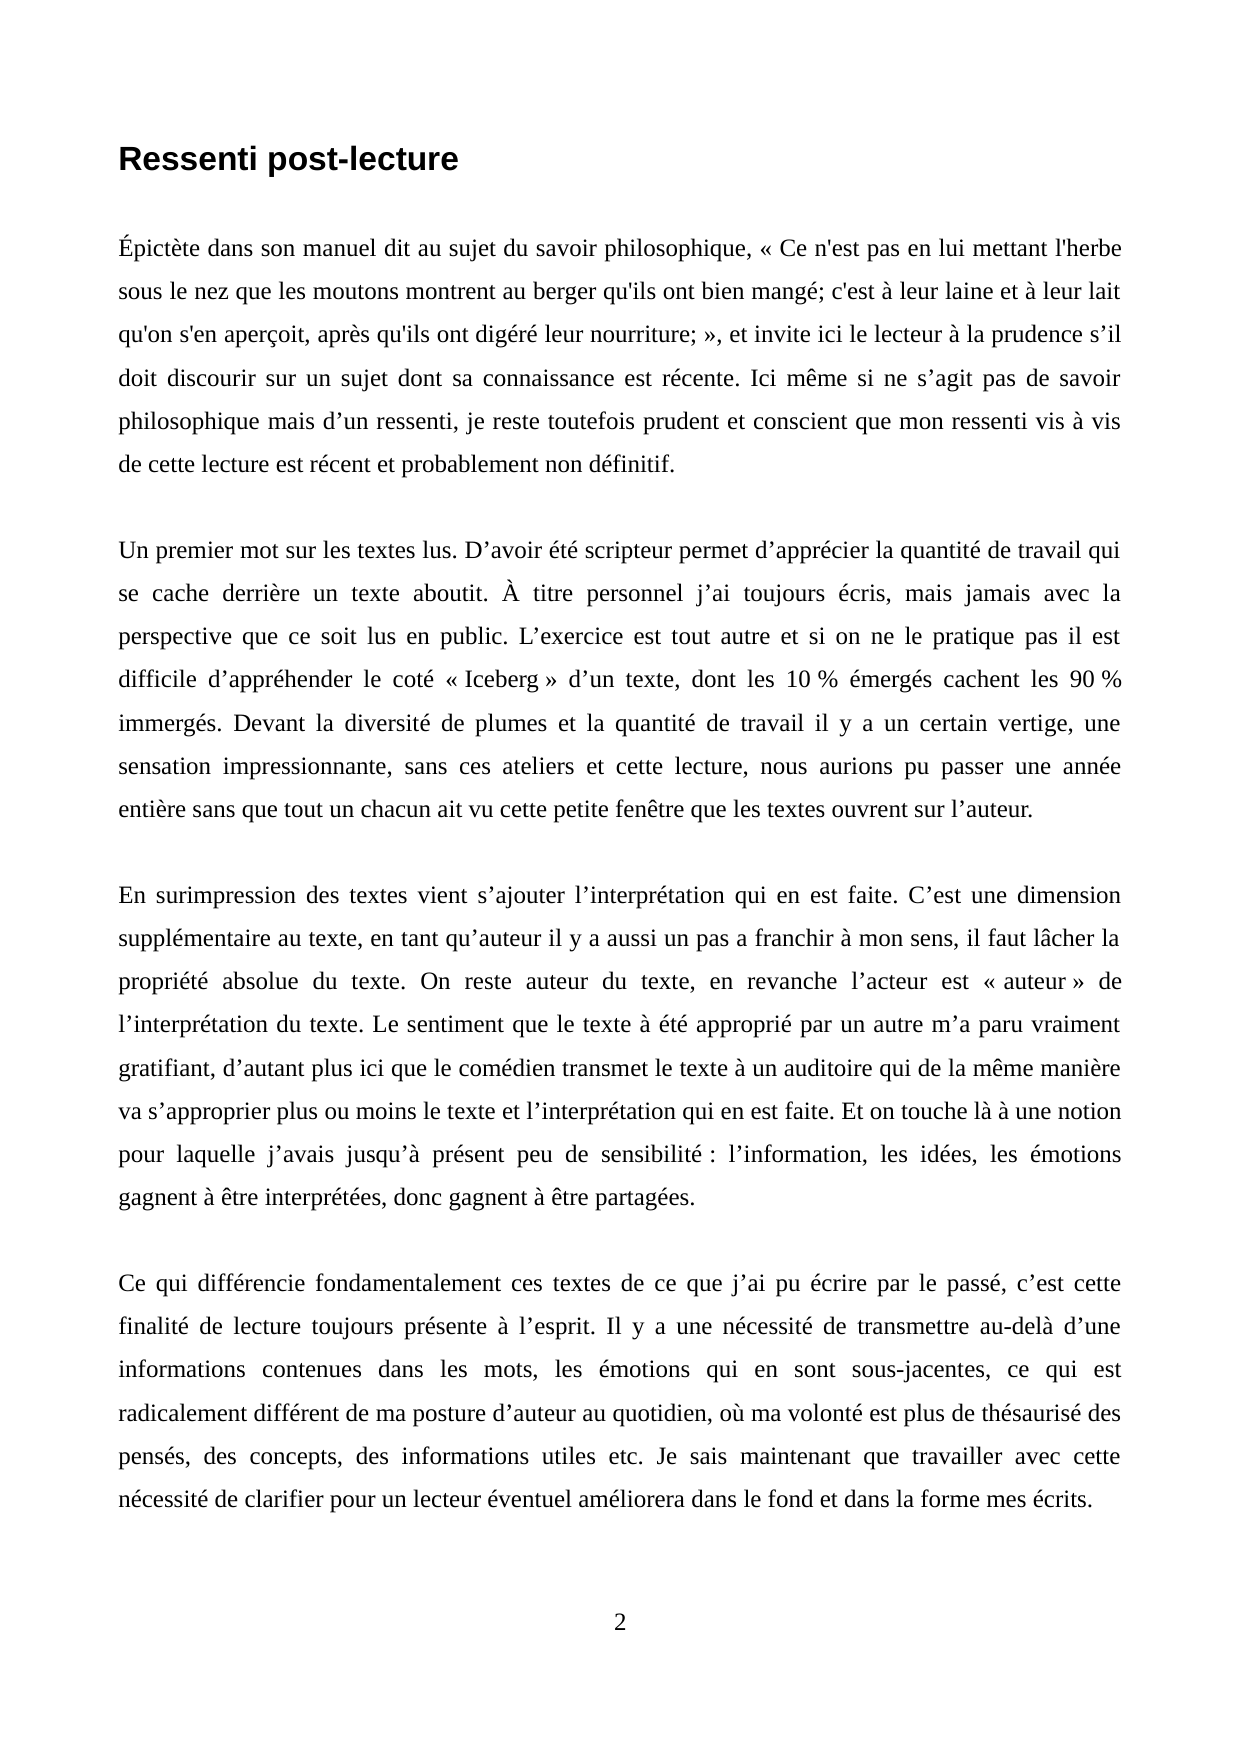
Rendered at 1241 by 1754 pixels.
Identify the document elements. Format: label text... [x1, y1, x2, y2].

text Épictète dans son manuel dit au sujet du savoir philosophique, « Ce n'est pas en lui mettant l'herbe sous le nez que les moutons montrent au berger qu'ils ont bien mangé; c'est à leur laine et à leur lait qu'on s'en aperçoit, après qu'ils ont digéré leur nourriture; », et invite ici le lecteur à la prudence s’il doit discourir sur un sujet dont sa connaissance est récente. Ici même si ne s’agit pas de savoir philosophique mais d’un ressenti, je reste toutefois prudent et conscient que mon ressenti vis à vis de cette lecture est récent et probablement non définitif. [118, 233, 1122, 478]
text Ce qui différencie fondamentalement ces textes de ce que j’ai pu écrire par le passé, c’est cette finalité de lecture toujours présente à l’esprit. Il y a une nécessité de transmettre au-delà d’une informations contenues dans les mots, les émotions qui en sont sous-jacentes, ce qui est radicalement différent de ma posture d’auteur au quotidien, où ma volonté est plus de thésaurisé des pensés, des concepts, des informations utiles etc. Je sais maintenant que travailler avec cette nécessité de clarifier pour un lecteur éventuel améliorera dans le fond et dans la forme mes écrits. [118, 1268, 1122, 1513]
text Un premier mot sur les textes lus. D’avoir été scripteur permet d’apprécier la quantité de travail qui se cache derrière un texte aboutit. À titre personnel j’ai toujours écris, mais jamais avec la perspective que ce soit lus en public. L’exercice est tout autre et si on ne le pratique pas il est difficile d’appréhender le coté « Iceberg » d’un texte, dont les 10 % émergés cachent les 90 % immergés. Devant la diversité de plumes et la quantité de travail il y a un certain vertige, une sensation impressionnante, sans ces ateliers et cette lecture, nous aurions pu passer une année entière sans que tout un chacun ait vu cette petite fenêtre que les textes ouvrent sur l’auteur. [118, 535, 1122, 823]
text En surimpression des textes vient s’ajouter l’interprétation qui en est faite. C’est une dimension supplémentaire au texte, en tant qu’auteur il y a aussi un pas a franchir à mon sens, il faut lâcher la propriété absolue du texte. On reste auteur du texte, en revanche l’acteur est « auteur » de l’interprétation du texte. Le sentiment que le texte à été approprié par un autre m’a paru vraiment gratifiant, d’autant plus ici que le comédien transmet le texte à un auditoire qui de la même manière va s’approprier plus ou moins le texte et l’interprétation qui en est faite. Et on touche là à une notion pour laquelle j’avais jusqu’à présent peu de sensibilité : l’information, les idées, les émotions gagnent à être interprétées, donc gagnent à être partagées. [118, 880, 1122, 1211]
subtitle Ressenti post-lecture [118, 139, 1122, 178]
